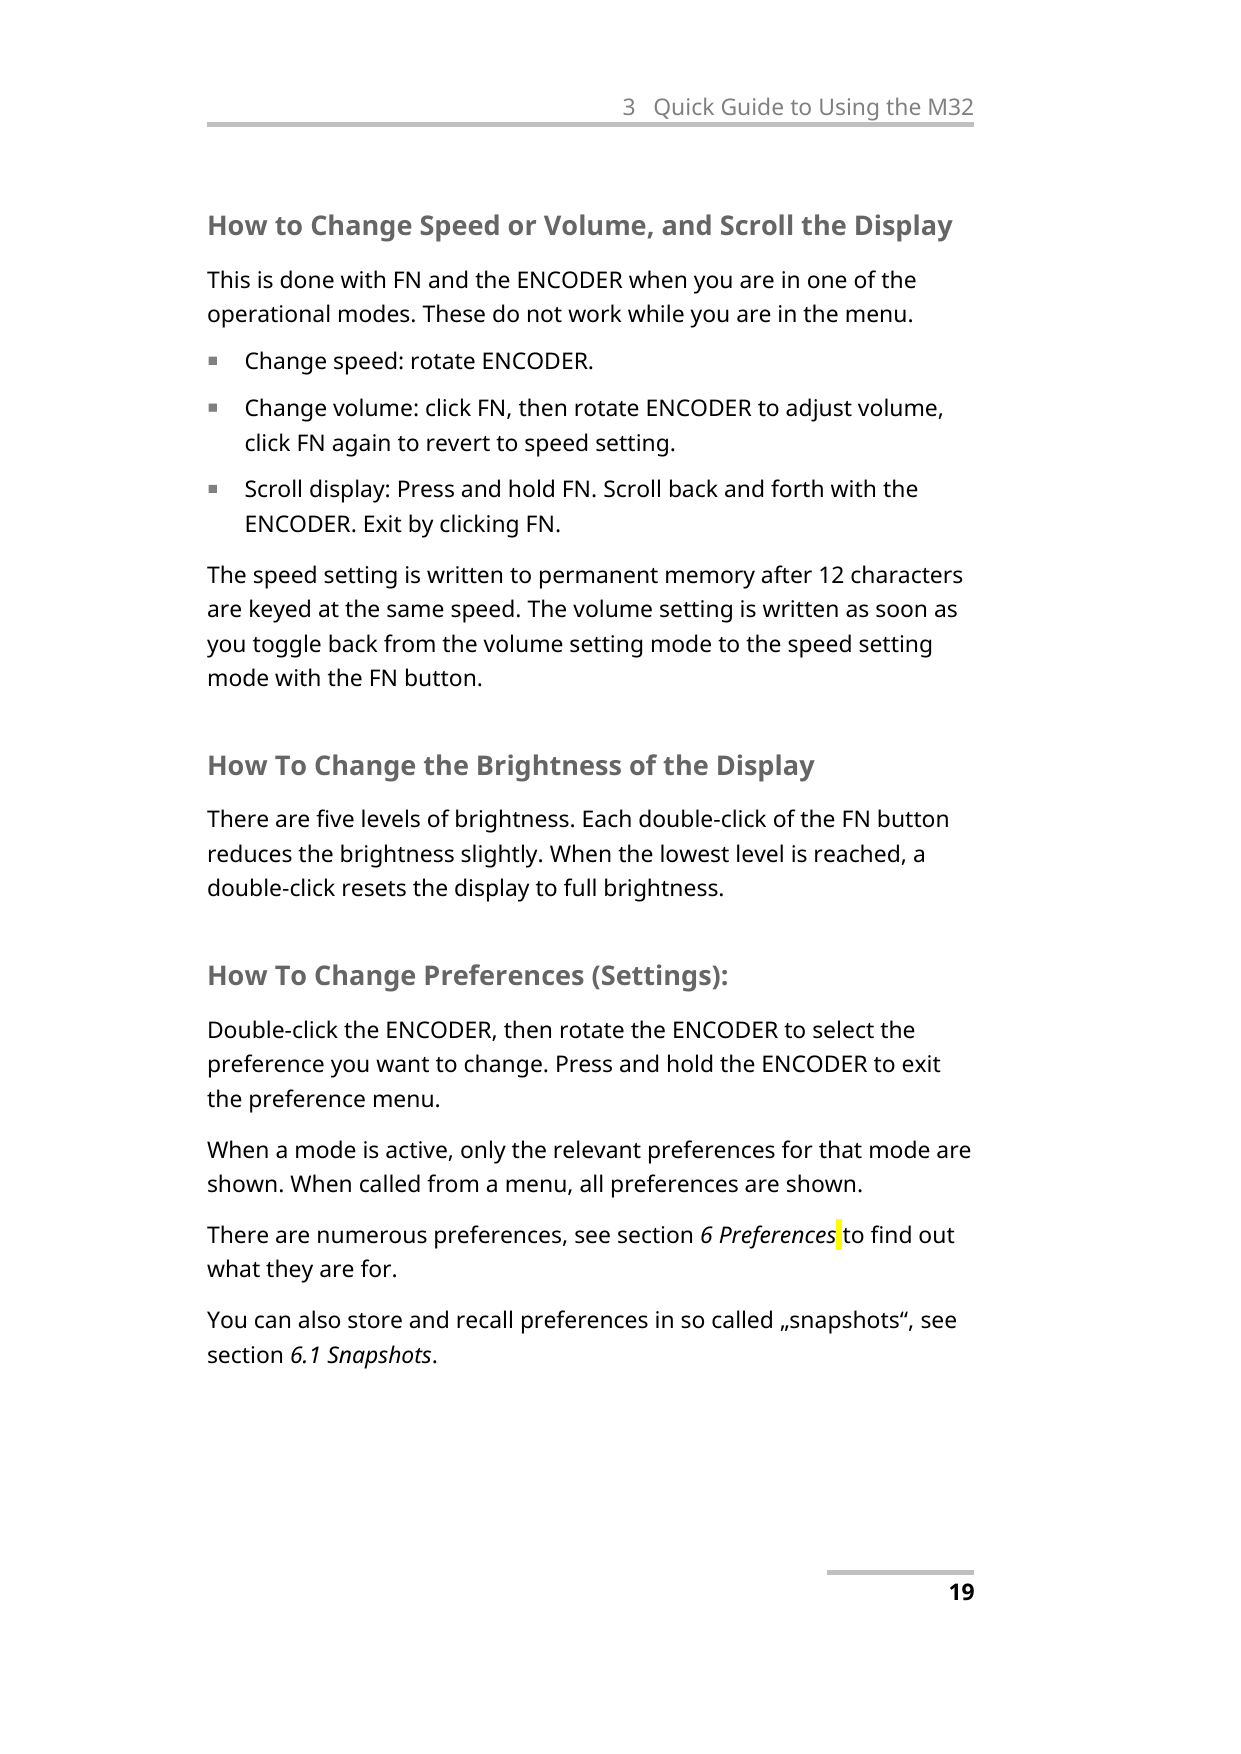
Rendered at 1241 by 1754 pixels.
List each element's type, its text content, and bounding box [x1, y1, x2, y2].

list Scroll display: Press and hold FN. Scroll back and forth with the ENCODER. Exit by clicking FN. [207, 473, 974, 539]
text You can also store and recall preferences in so called „snapshots“, see section 6.1 Snapshots. [207, 1304, 974, 1370]
list Change volume: click FN, then rotate ENCODER to adjust volume, click FN again to revert to speed setting. [207, 392, 974, 458]
list Change speed: rotate ENCODER. [207, 345, 974, 376]
text The speed setting is written to permanent memory after 12 characters are keyed at the same speed. The volume setting is written as soon as you toggle back from the volume setting mode to the speed setting mode with the FN button. [207, 559, 974, 693]
text There are numerous preferences, see section 6 Preferences to find out what they are for. [207, 1219, 974, 1284]
text How To Change the Brightness of the Display [207, 746, 974, 783]
text How To Change Preferences (Settings): [207, 957, 974, 993]
text There are five levels of brightness. Each double-click of the FN button reduces the brightness slightly. When the lowest level is reached, a double-click resets the display to full brightness. [207, 803, 974, 903]
text This is done with FN and the ENCODER when you are in one of the operational modes. These do not work while you are in the menu. [207, 264, 974, 329]
text When a mode is active, only the relevant preferences for that mode are shown. When called from a menu, all preferences are shown. [207, 1133, 974, 1199]
text Double-click the ENCODER, then rotate the ENCODER to select the preference you want to change. Press and hold the ENCODER to exit the preference menu. [207, 1014, 974, 1114]
text How to Change Speed or Volume, and Scroll the Display [207, 207, 974, 244]
